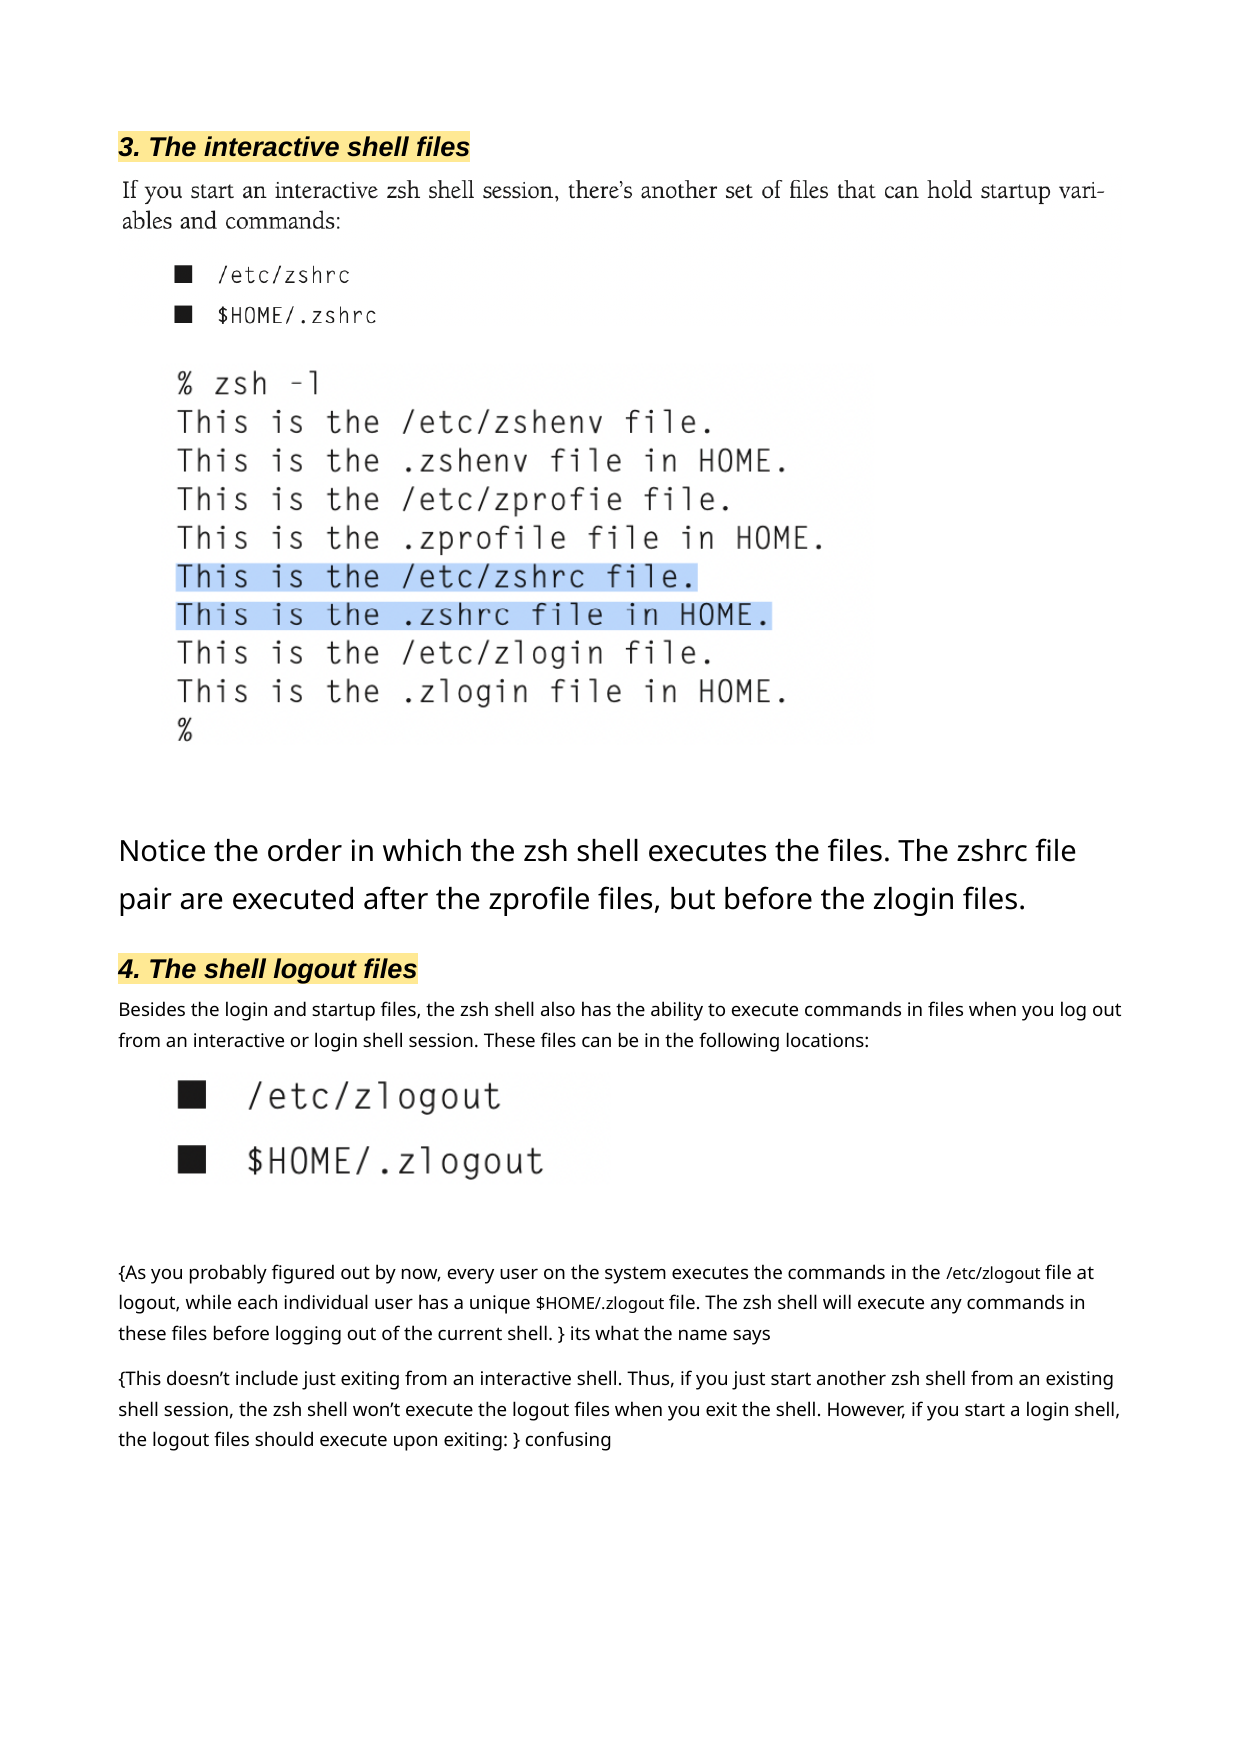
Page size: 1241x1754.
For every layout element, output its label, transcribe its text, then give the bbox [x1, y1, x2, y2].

text Besides the login and startup files, the zsh shell also has the ability to execute commands in files when you log out from an interactive or login shell session. These files can be in the following locations: [118, 997, 1122, 1053]
picture [118, 174, 1123, 326]
subtitle 4. The shell logout files [418, 953, 1122, 984]
subtitle 3. The interactive shell files [470, 131, 1122, 162]
text {As you probably figured out by now, every user on the system executes the commands in the /etc/zlogout file at logout, while each individual user has a unique $HOME/.zlogout file. The zsh shell will execute any commands in these files before logging out of the current shell. } its what the name says [118, 1259, 1122, 1346]
picture [160, 363, 875, 745]
text {This doesn’t include just exiting from an interactive shell. Thus, if you just start another zsh shell from an existing shell session, the zsh shell won’t execute the logout files when you exit the shell. However, if you start a login shell, the logout files should execute upon exiting: } confusing [118, 1366, 1122, 1452]
text Notice the order in which the zsh shell executes the files. The zshrc file pair are executed after the zprofile files, but before the zlogin files. [118, 831, 1122, 918]
picture [159, 1072, 612, 1185]
